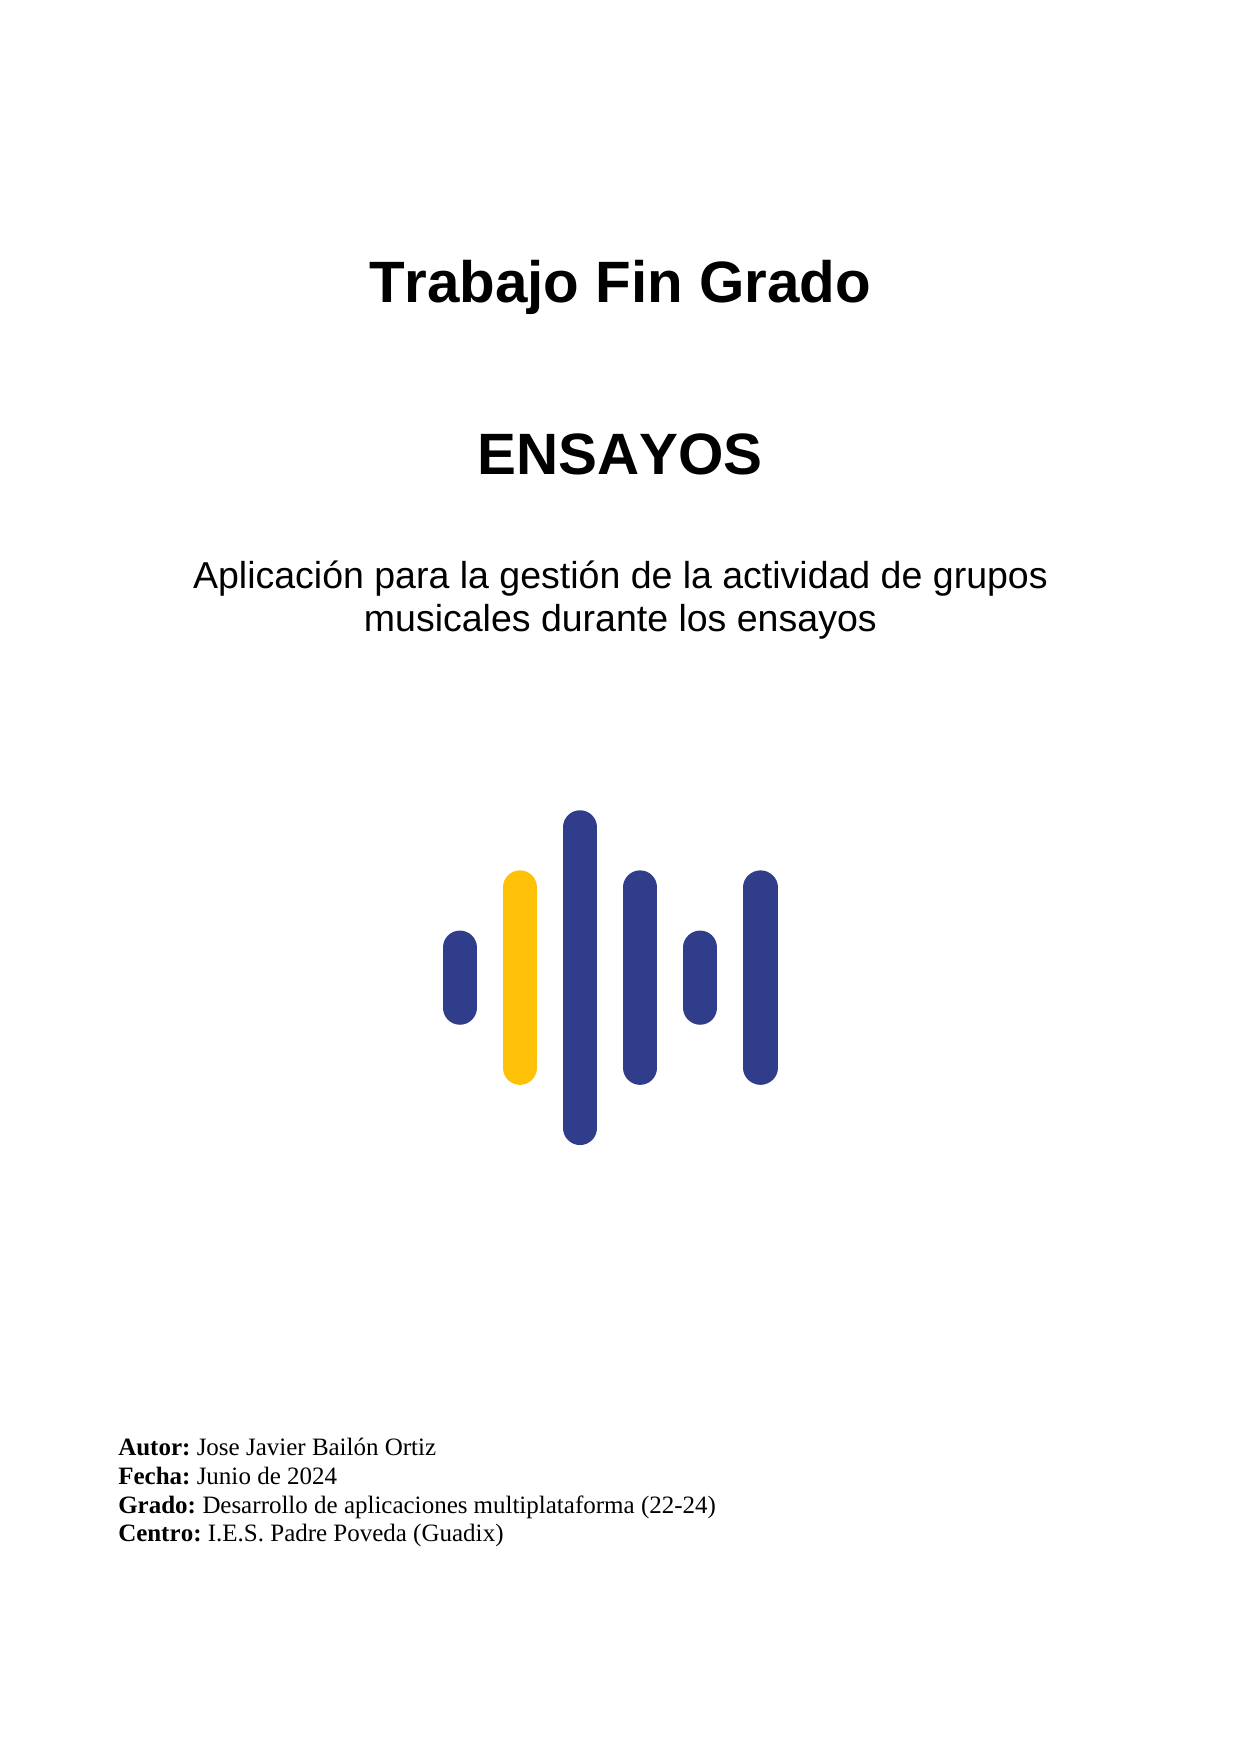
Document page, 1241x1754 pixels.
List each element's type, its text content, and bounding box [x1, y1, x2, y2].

text Autor: Jose Javier Bailón Ortiz [118, 1432, 1122, 1461]
subtitle Aplicación para la gestión de la actividad de grupos musicales durante los ensayos [118, 553, 1122, 639]
title ENSAYOS [118, 352, 1122, 486]
text Grado: Desarrollo de aplicaciones multiplataforma (22-24) [118, 1490, 1122, 1518]
text Fecha: Junio de 2024 [118, 1461, 1122, 1490]
title Trabajo Fin Grado [118, 248, 1122, 315]
text Centro: I.E.S. Padre Poveda (Guadix) [118, 1518, 1122, 1547]
